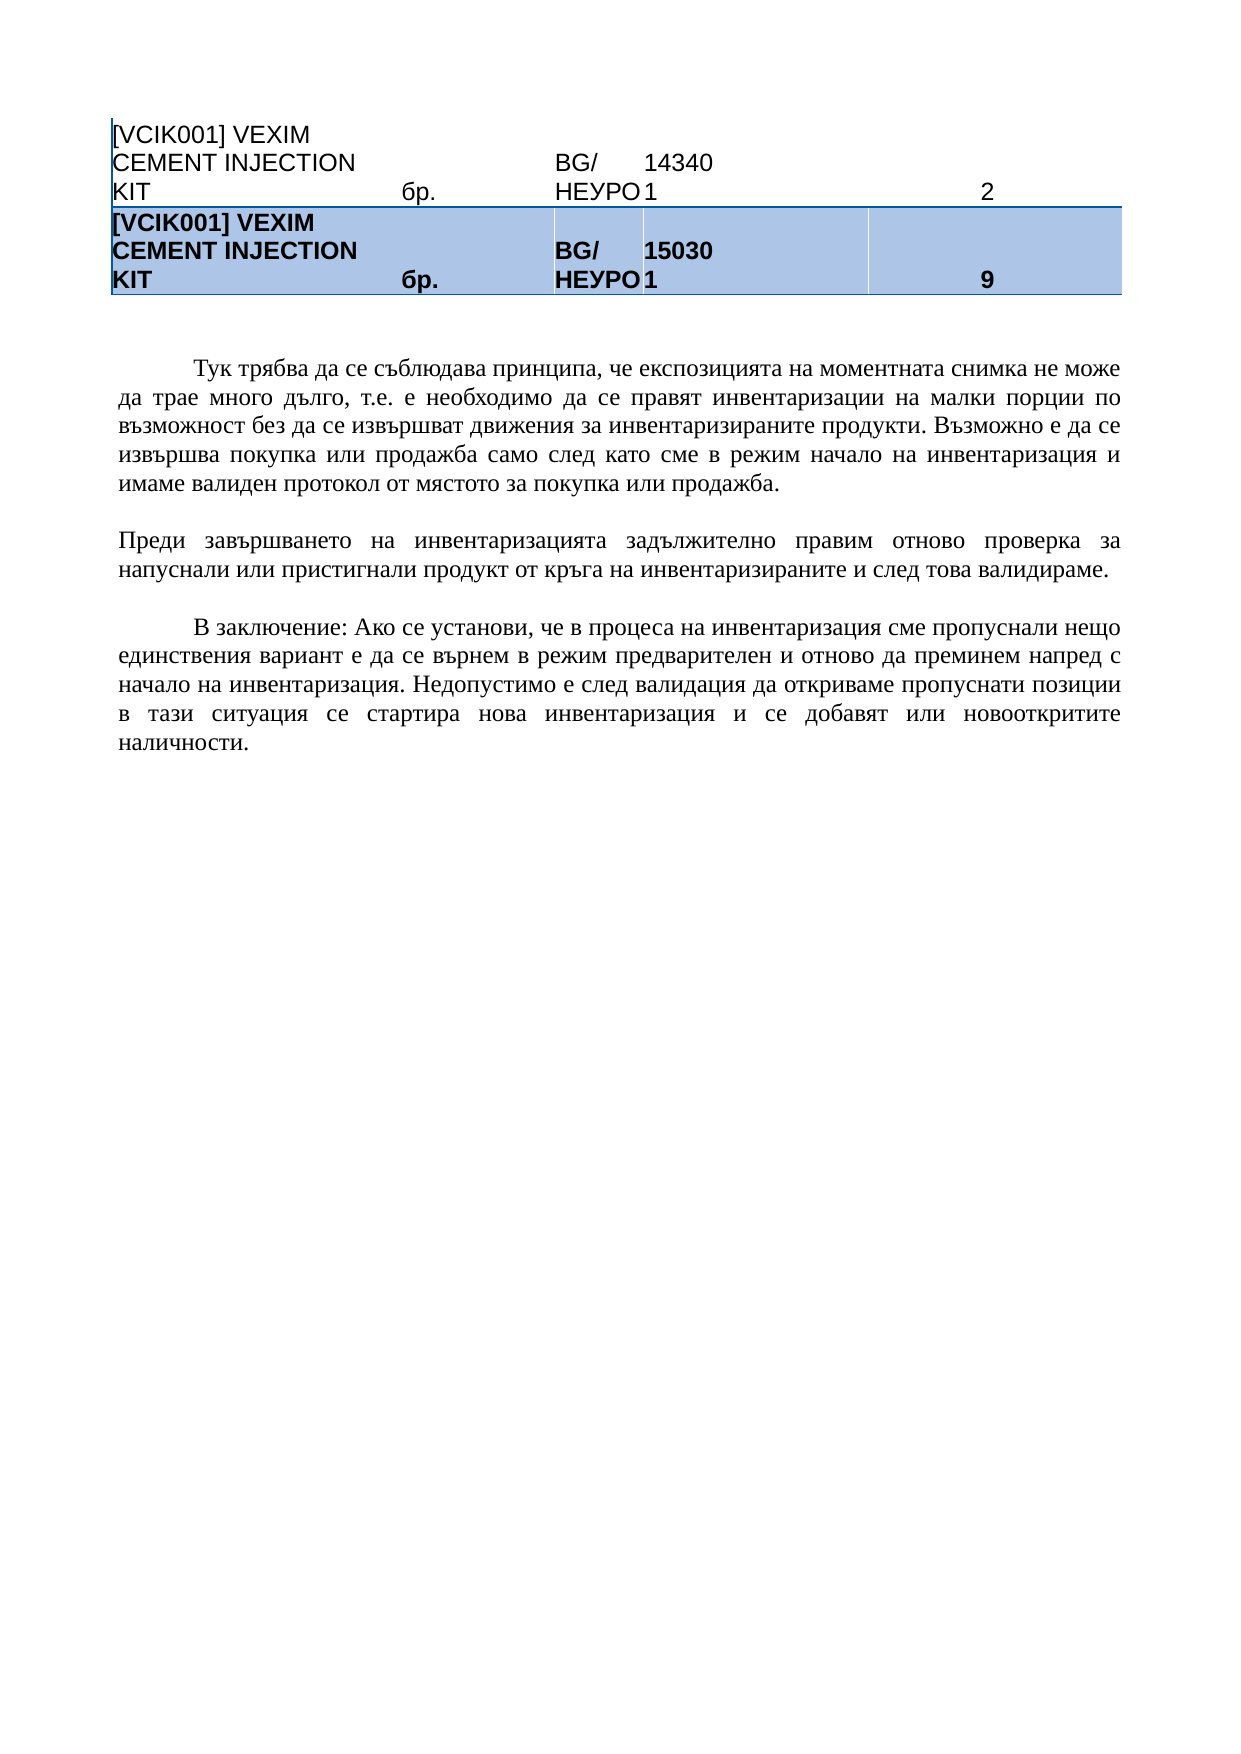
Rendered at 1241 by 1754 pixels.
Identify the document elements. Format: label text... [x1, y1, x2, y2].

text В заключение: Ако се установи, че в процеса на инвентаризация сме пропуснали нещо единствения вариант е да се върнем в режим предварителен и отново да преминем напред с начало на инвентаризация. Недопустимо е след валидация да откриваме пропуснати позиции в тази ситуация се стартира нова инвентаризация и се добавят или новооткритите наличности. [118, 612, 1122, 755]
table_cell 143401 [644, 118, 721, 206]
table_cell бр. [401, 208, 554, 294]
table_cell BG/НЕУРО [555, 118, 643, 206]
table_cell [869, 118, 980, 206]
table_cell [721, 118, 868, 206]
text Тук трябва да се съблюдава принципа, че експозицията на моментната снимка не може да трае много дълго, т.е. е необходимо да се правят инвентаризации на малки порции по възможност без да се извършват движения за инвентаризираните продукти. Възможно е да се извършва покупка или продажба само след като сме в режим начало на инвентаризация и имаме валиден протокол от мястото за покупка или продажба. [118, 353, 1122, 497]
text Преди завършването на инвентаризацията задължително правим отново проверка за напуснали или пристигнали продукт от кръга на инвентаризираните и след това валидираме. [118, 525, 1122, 583]
table_cell 9 [980, 208, 1122, 294]
table_cell [VCIK001] VEXIM CEMENT INJECTION KIT [113, 118, 401, 206]
table_cell бр. [401, 118, 554, 206]
table_cell [VCIK001] VEXIM CEMENT INJECTION KIT [113, 208, 401, 294]
table_cell 150301 [644, 208, 721, 294]
table_cell [721, 208, 868, 294]
table_cell BG/НЕУРО [555, 208, 643, 294]
table_cell [869, 208, 980, 294]
table_cell 2 [980, 118, 1122, 206]
